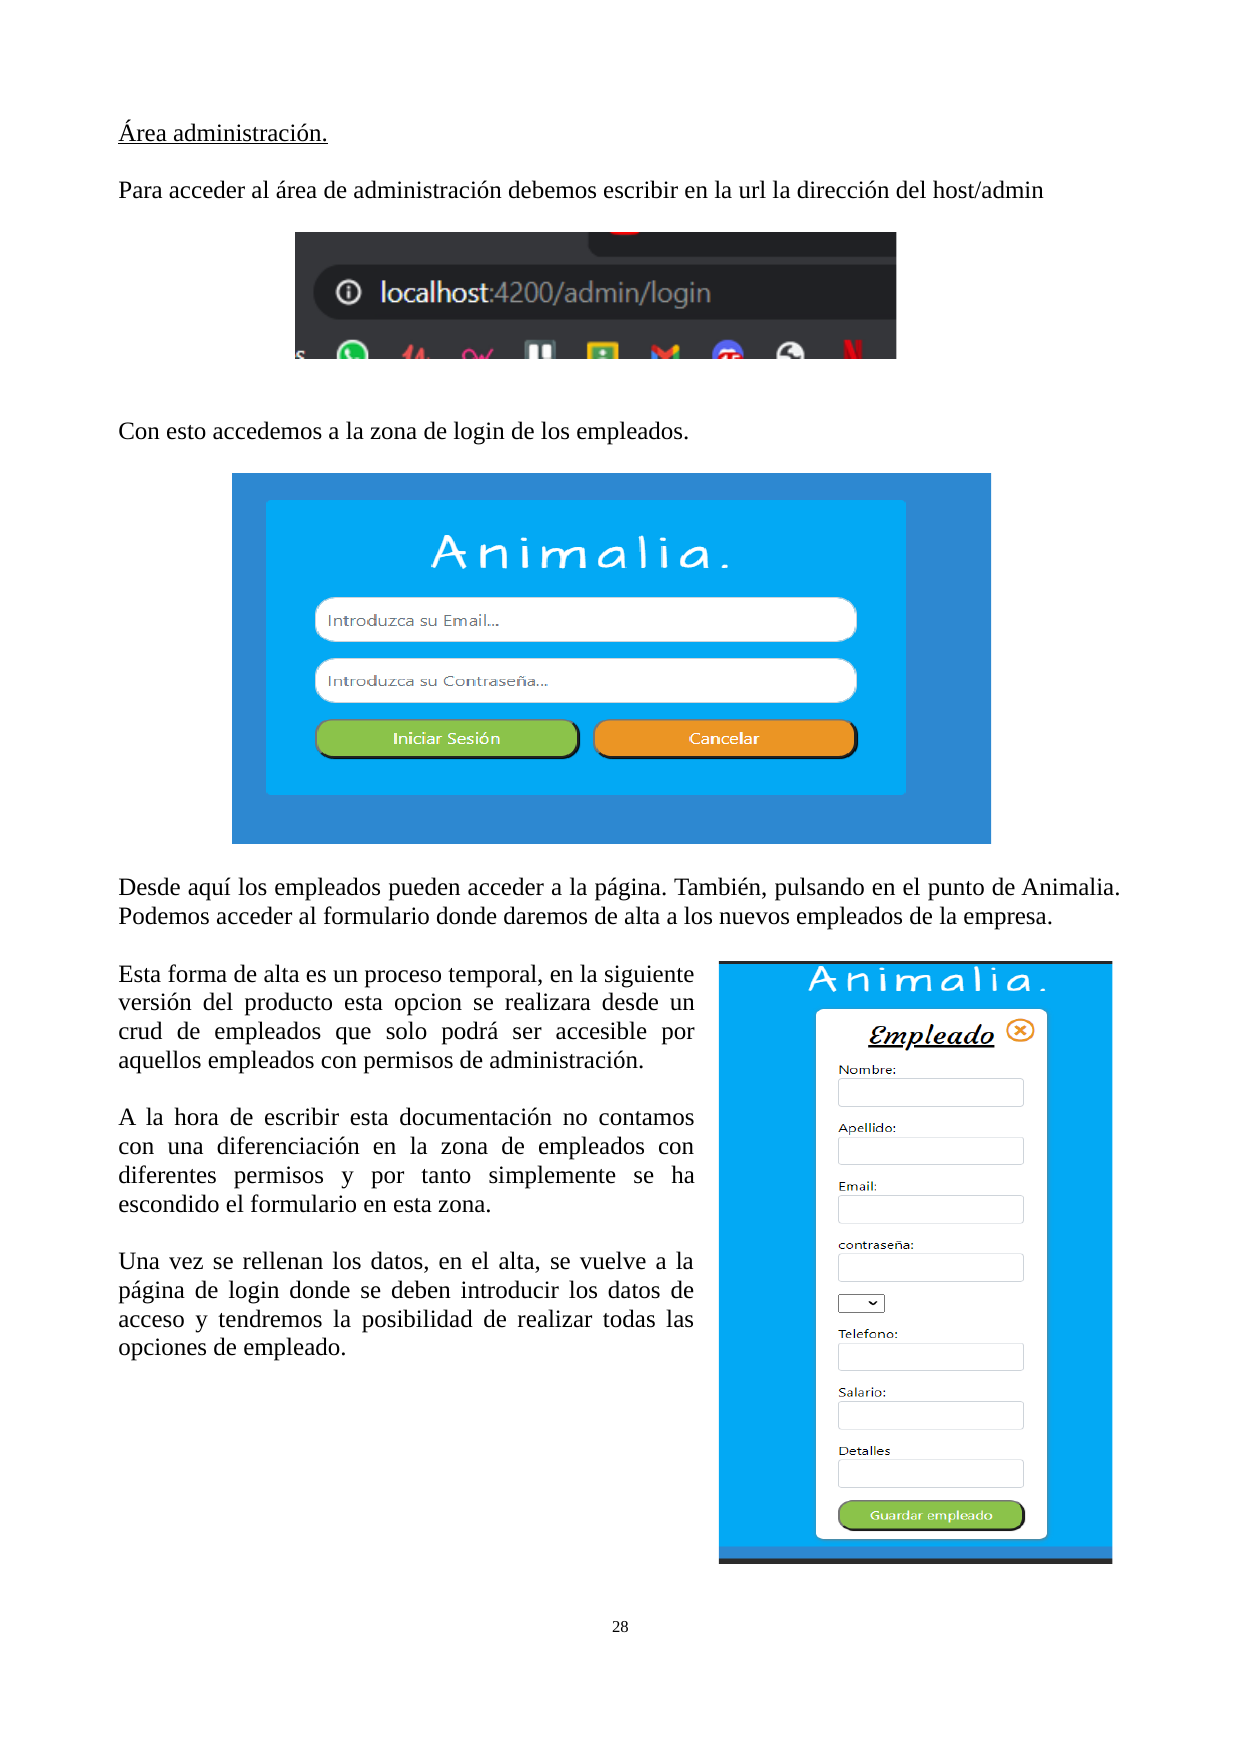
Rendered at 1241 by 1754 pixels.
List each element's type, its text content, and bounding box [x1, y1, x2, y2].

picture [881, 975, 885, 990]
picture [815, 1009, 1049, 1541]
text Con esto accedemos a la zona de login de los empleados. [118, 416, 1122, 445]
picture [942, 975, 963, 990]
text Área administración. [118, 118, 1122, 147]
picture [810, 967, 835, 990]
picture [975, 967, 979, 990]
text Esta forma de alta es un proceso temporal, en la siguiente versión del producto esta opcion se realizara desde un crud de empleados que solo podrá ser accesible por aquellos empleados con permisos de administración. [118, 959, 1122, 1074]
text Para acceder al área de administración debemos escribir en la url la dirección del host/admin [118, 176, 1122, 204]
picture [718, 1547, 1113, 1564]
picture [295, 232, 897, 359]
picture [232, 473, 992, 844]
picture [1008, 975, 1029, 990]
text Una vez se rellenan los datos, en el alta, se vuelve a la página de login donde se deben introducir los datos de acceso y tendremos la posibilidad de realizar todas las opciones de empleado. [118, 1246, 718, 1361]
text Desde aquí los empleados pueden acceder a la página. También, pulsando en el punto de Animalia. Podemos acceder al formulario donde daremos de alta a los nuevos empleados de la empresa. [118, 872, 1122, 930]
picture [897, 975, 930, 991]
picture [848, 974, 868, 990]
text A la hora de escribir esta documentación no contamos con una diferenciación en la zona de empleados con diferentes permisos y por tanto simplemente se ha escondido el formulario en esta zona. [118, 1102, 718, 1217]
